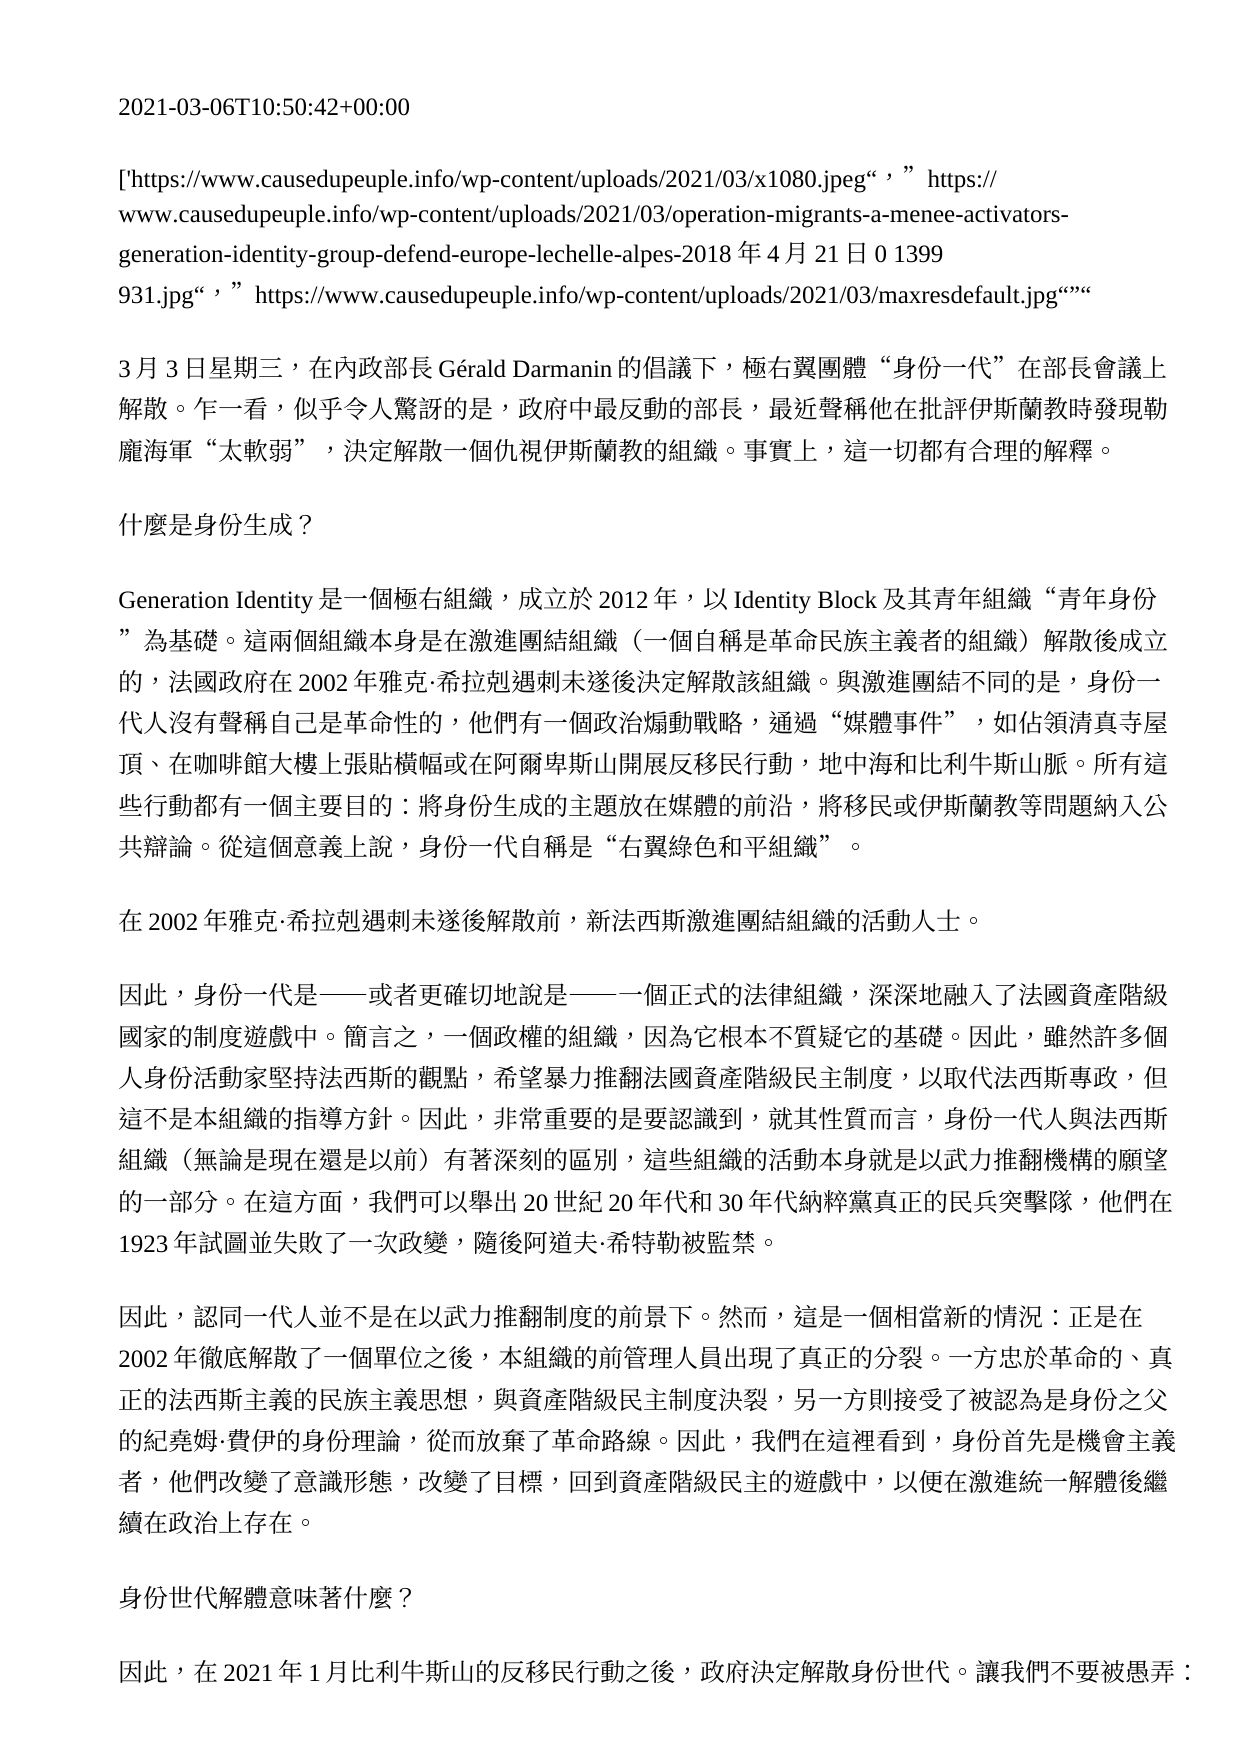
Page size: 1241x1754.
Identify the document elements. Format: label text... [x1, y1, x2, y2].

text 2021-03-06T10:50:42+00:00 ['https://www.causedupeuple.info/wp-content/uploads/2021/03/x1080.jpeg“，”https://www.causedupeuple.info/wp-content/uploads/2021/03/operation-migrants-a-menee-activators-generation-identity-group-defend-europe-lechelle-alpes-2018年4月21日0 1399 931.jpg“，”https://www.causedupeuple.info/wp-content/uploads/2021/03/maxresdefault.jpg“”“ 3月3日星期三，在內政部長Gérald Darmanin的倡議下，極右翼團體“身份一代”在部長會議上解散。乍一看，似乎令人驚訝的是，政府中最反動的部長，最近聲稱他在批評伊斯蘭教時發現勒龐海軍“太軟弱”，決定解散一個仇視伊斯蘭教的組織。事實上，這一切都有合理的解釋。 什麼是身份生成？ Generation Identity是一個極右組織，成立於2012年，以Identity Block及其青年組織“青年身份”為基礎。這兩個組織本身是在激進團結組織（一個自稱是革命民族主義者的組織）解散後成立的，法國政府在2002年雅克·希拉剋遇刺未遂後決定解散該組織。與激進團結不同的是，身份一代人沒有聲稱自己是革命性的，他們有一個政治煽動戰略，通過“媒體事件”，如佔領清真寺屋頂、在咖啡館大樓上張貼橫幅或在阿爾卑斯山開展反移民行動，地中海和比利牛斯山脈。所有這些行動都有一個主要目的：將身份生成的主題放在媒體的前沿，將移民或伊斯蘭教等問題納入公共辯論。從這個意義上說，身份一代自稱是“右翼綠色和平組織”。 在2002年雅克·希拉剋遇刺未遂後解散前，新法西斯激進團結組織的活動人士。 因此，身份一代是——或者更確切地說是——一個正式的法律組織，深深地融入了法國資產階級國家的制度遊戲中。簡言之，一個政權的組織，因為它根本不質疑它的基礎。因此，雖然許多個人身份活動家堅持法西斯的觀點，希望暴力推翻法國資產階級民主制度，以取代法西斯專政，但這不是本組織的指導方針。因此，非常重要的是要認識到，就其性質而言，身份一代人與法西斯組織（無論是現在還是以前）有著深刻的區別，這些組織的活動本身就是以武力推翻機構的願望的一部分。在這方面，我們可以舉出20世紀20年代和30年代納粹黨真正的民兵突擊隊，他們在1923年試圖並失敗了一次政變，隨後阿道夫·希特勒被監禁。 因此，認同一代人並不是在以武力推翻制度的前景下。然而，這是一個相當新的情況：正是在2002年徹底解散了一個單位之後，本組織的前管理人員出現了真正的分裂。一方忠於革命的、真正的法西斯主義的民族主義思想，與資產階級民主制度決裂，另一方則接受了被認為是身份之父的紀堯姆·費伊的身份理論，從而放棄了革命路線。因此，我們在這裡看到，身份首先是機會主義者，他們改變了意識形態，改變了目標，回到資產階級民主的遊戲中，以便在激進統一解體後繼續在政治上存在。 身份世代解體意味著什麼？ 因此，在2021年1月比利牛斯山的反移民行動之後，政府決定解散身份世代。讓我們不要被愚弄：政府採取這一行動的動機並不是身份一代人根深蒂固的種族主義性質。不同左翼組織的解散運動也沒有決定政府採取行動。 事實上，資產階級國家有自己的政治議程，但這是由實際情況決定的，遠遠超出了政府的意願。今天，我們正處於法國國家的反動時期，面對帝國主義的重大危機和日益強大的社會運動，法國國家正在尋求加強自己的力量來反擊。近年來的種族主義和鎮壓性法律（全面安全法、分離主義法、永久緊急狀態法、情報法、反顛覆法等）只是這種反動的法律表現，在這方面，政府毫不猶豫地直接從身份世代提出的建議中選擇措施。 因此，如果身份一代被解散，這實際上是反動的一部分。法國資產階級國家的解體表明瞭許多事情。首先，通過這種解體，國家超越了分裂，超越了政黨，超越了資產階級所說的“極端”，背棄了同一代的種族主義活動家和反對資本主義制度的革命活動家。他是著名的“既不左翼也不右翼”的馬克龍，一個據稱是進步的“同時”反動總統。因此，國家希望維持和穩定第五共和國的政權，儘管它經歷了危機，但它是法國帝國主義國家所經歷的最穩定的政權。因此，毫不奇怪，過去幾年的一切反動措施都是以“共和國價值觀”的名義採取的，這些價值觀把資產階級團結在一起，這些價值觀據稱超越了分裂，超越了社會階級，這些價值觀應該毫無區別地把所有“公民”團結在一起種族、性別、宗教或性取向。事實上，正是不尊重這些“共和國價值觀”被指責為一代人的身份。 第二，通過解散，政府向一代人發出了一個強烈的資訊，即“我們壟斷了合法的種族主義暴力！“是的。”這就是為什麼這項決定是在比利牛斯山的反移民身份行動之後作出的，這就是為什麼當身份在2018年在阿爾卑斯山進行類似行動時，政府已經將他們繩之以法，但通過向法意邊境增派警察，他們在政治上贏得了勝利。事實上，政府不需要一代人的身份來執行暴力的反移民政策，把成千上萬的人關在拘留中心，把一些人驅逐到他們有生命危險的國家，加強邊境管制，包括在申根地區。例如，Gérald Darmanin在Twitter上釋出的解散該組織的法案明確提到，身份一代具有私人民兵的性質，這是國家不能接受的。 2018年阿爾卑斯山反移民行動中的身份生成 [118, 59, 1181, 1688]
